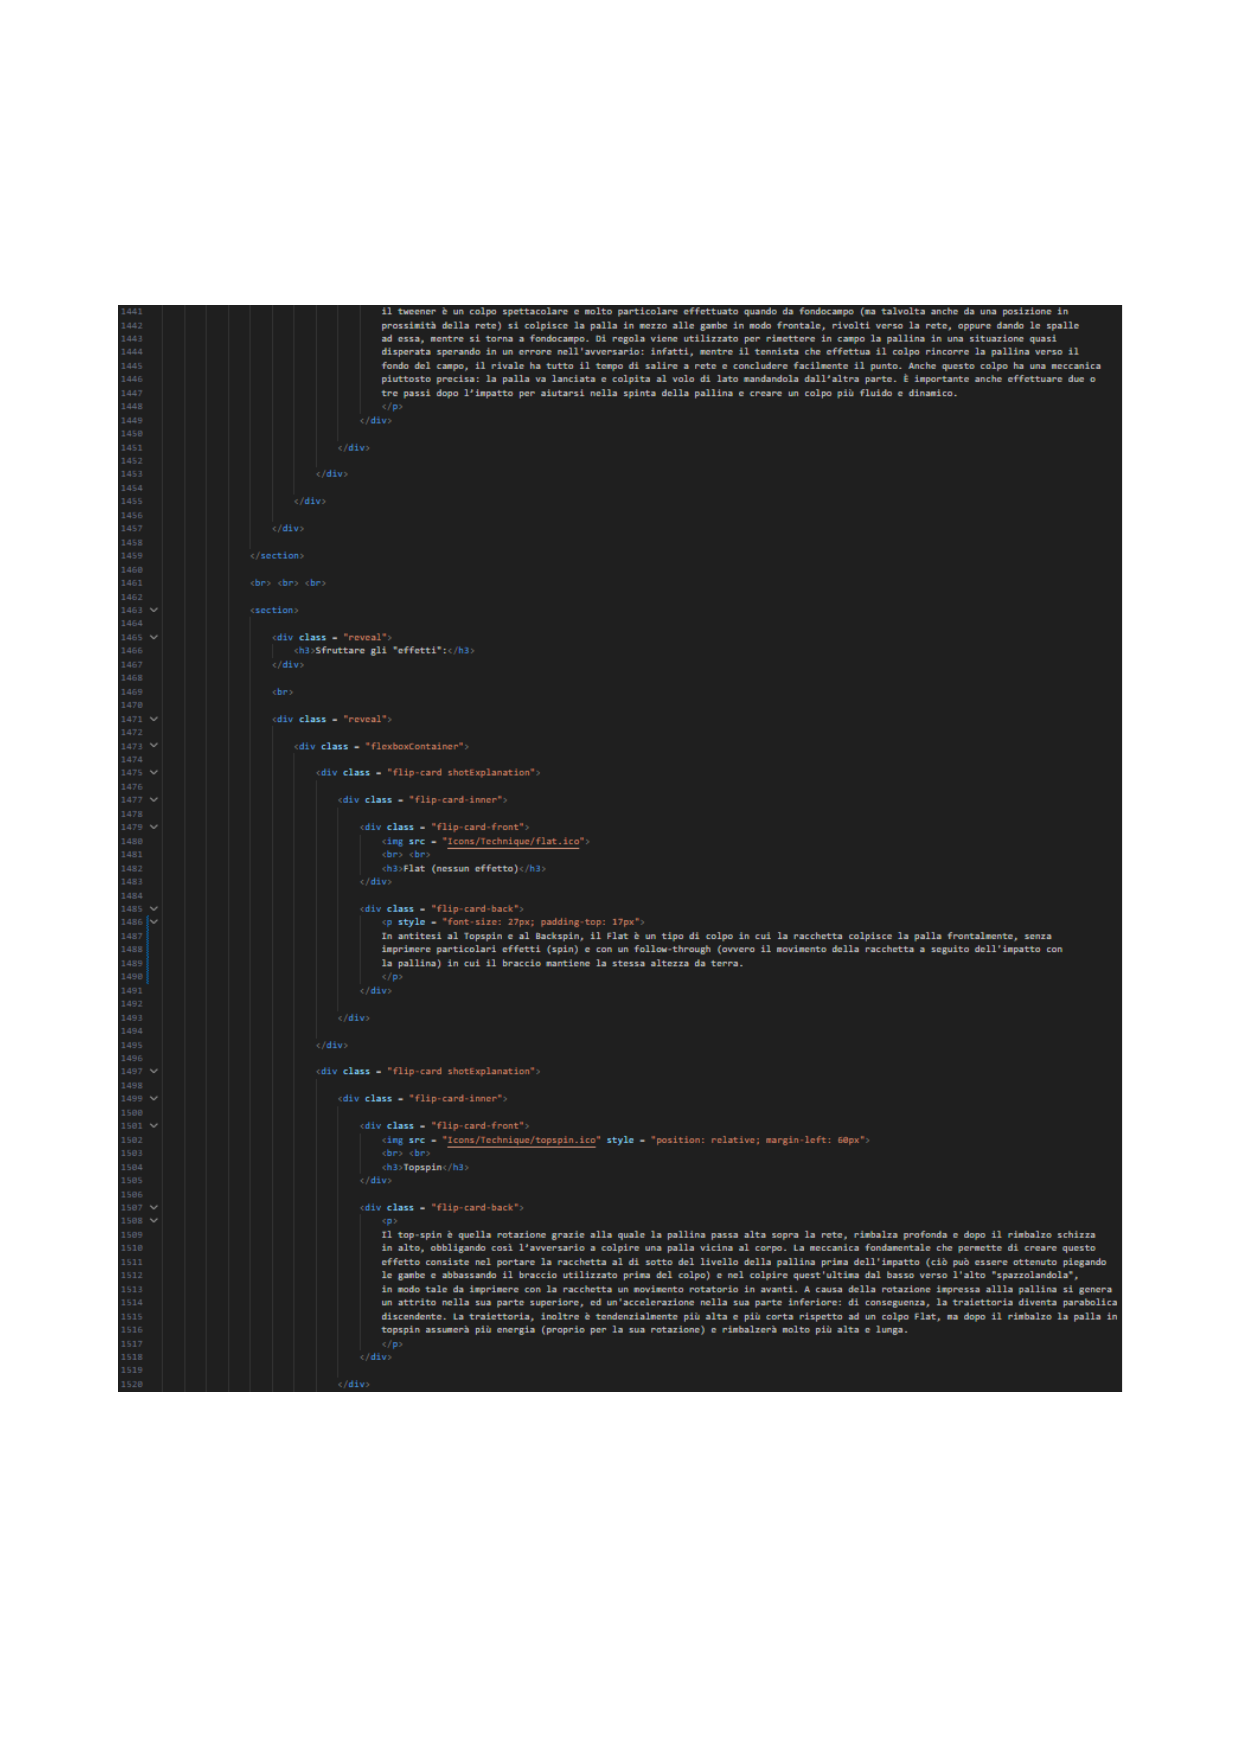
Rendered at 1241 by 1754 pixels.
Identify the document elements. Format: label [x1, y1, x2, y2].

picture [118, 305, 1123, 1392]
